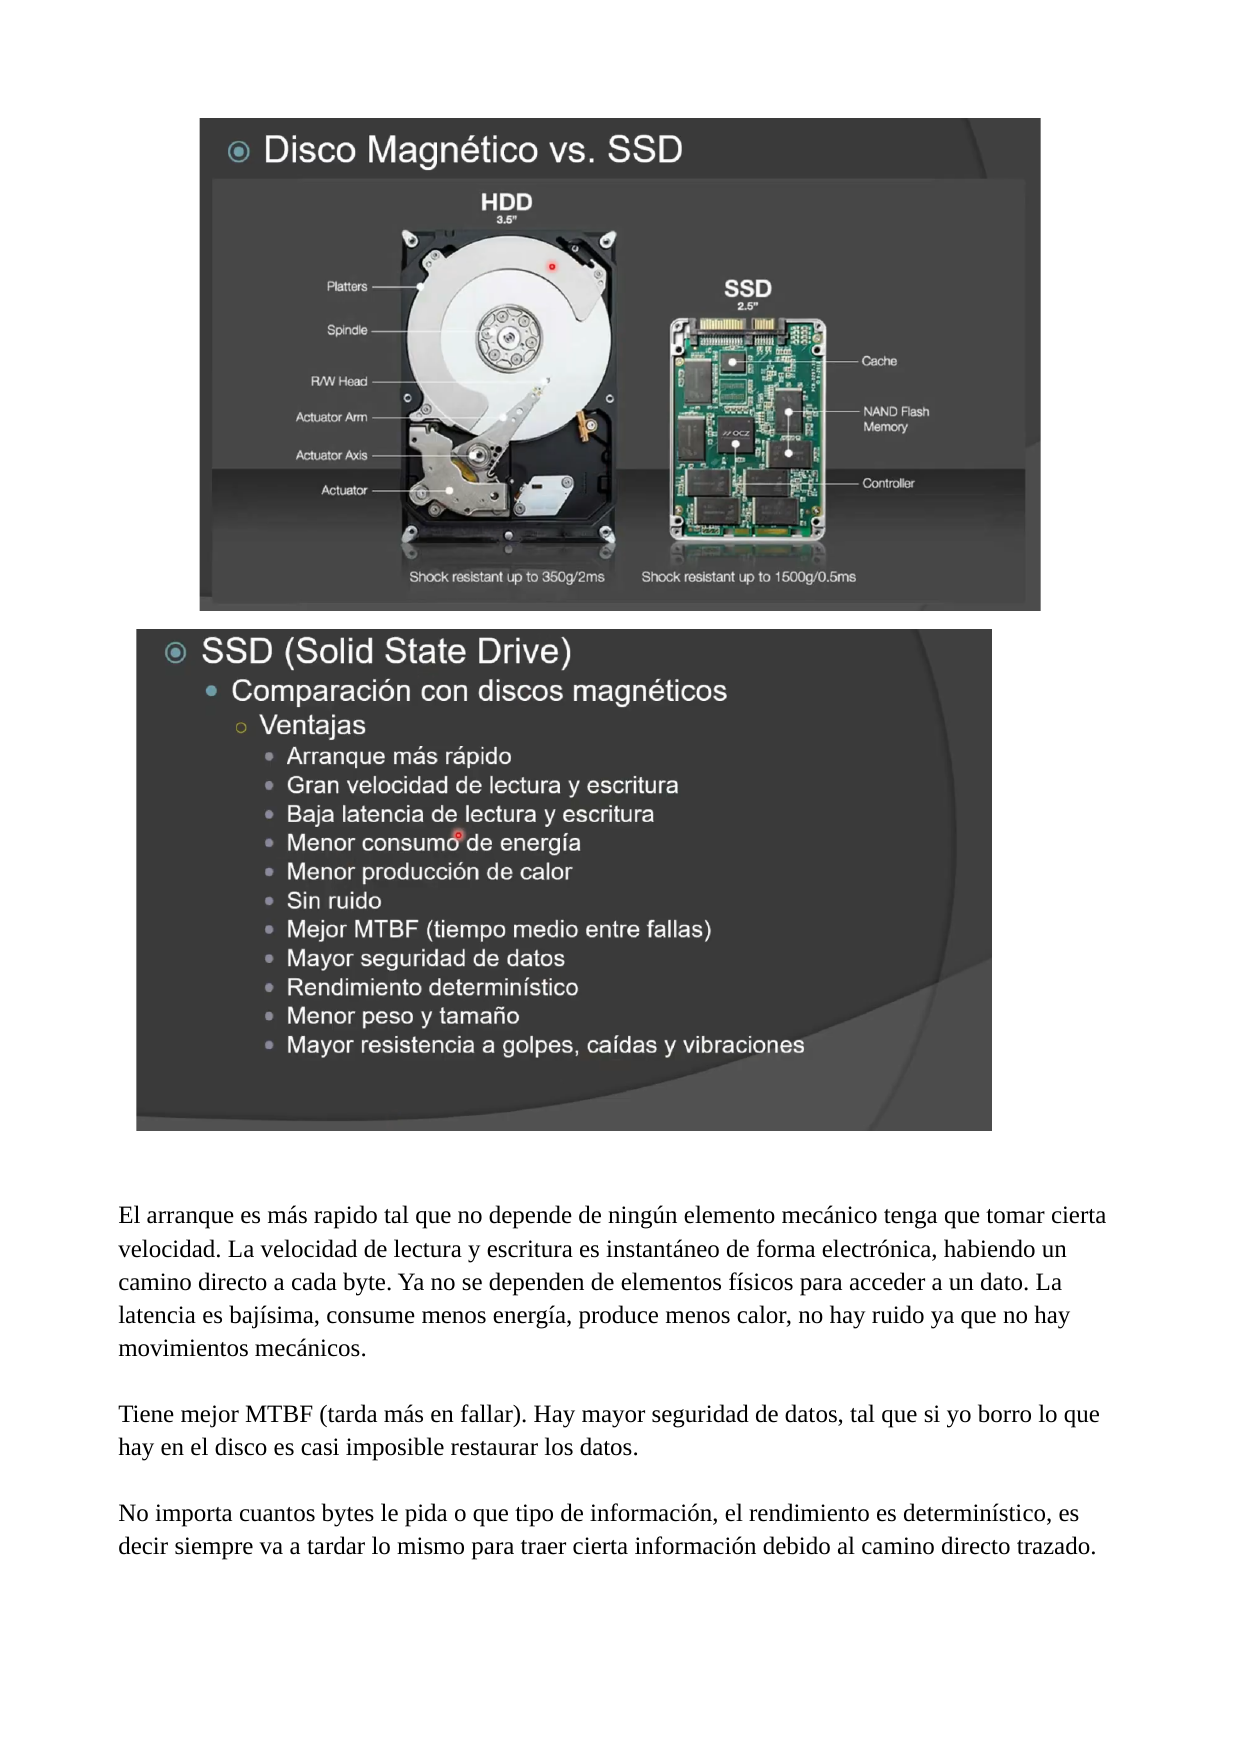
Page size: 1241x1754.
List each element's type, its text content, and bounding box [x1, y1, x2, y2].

picture [199, 118, 1041, 611]
text El arranque es más rapido tal que no depende de ningún elemento mecánico tenga que tomar cierta velocidad. La velocidad de lectura y escritura es instantáneo de forma electrónica, habiendo un camino directo a cada byte. Ya no se dependen de elementos físicos para acceder a un dato. La latencia es bajísima, consume menos energía, produce menos calor, no hay ruido ya que no hay movimientos mecánicos. Tiene mejor MTBF (tarda más en fallar). Hay mayor seguridad de datos, tal que si yo borro lo que hay en el disco es casi imposible restaurar los datos. No importa cuantos bytes le pida o que tipo de información, el rendimiento es determinístico, es decir siempre va a tardar lo mismo para traer cierta información debido al camino directo trazado. [118, 1201, 1122, 1593]
picture [136, 629, 992, 1131]
